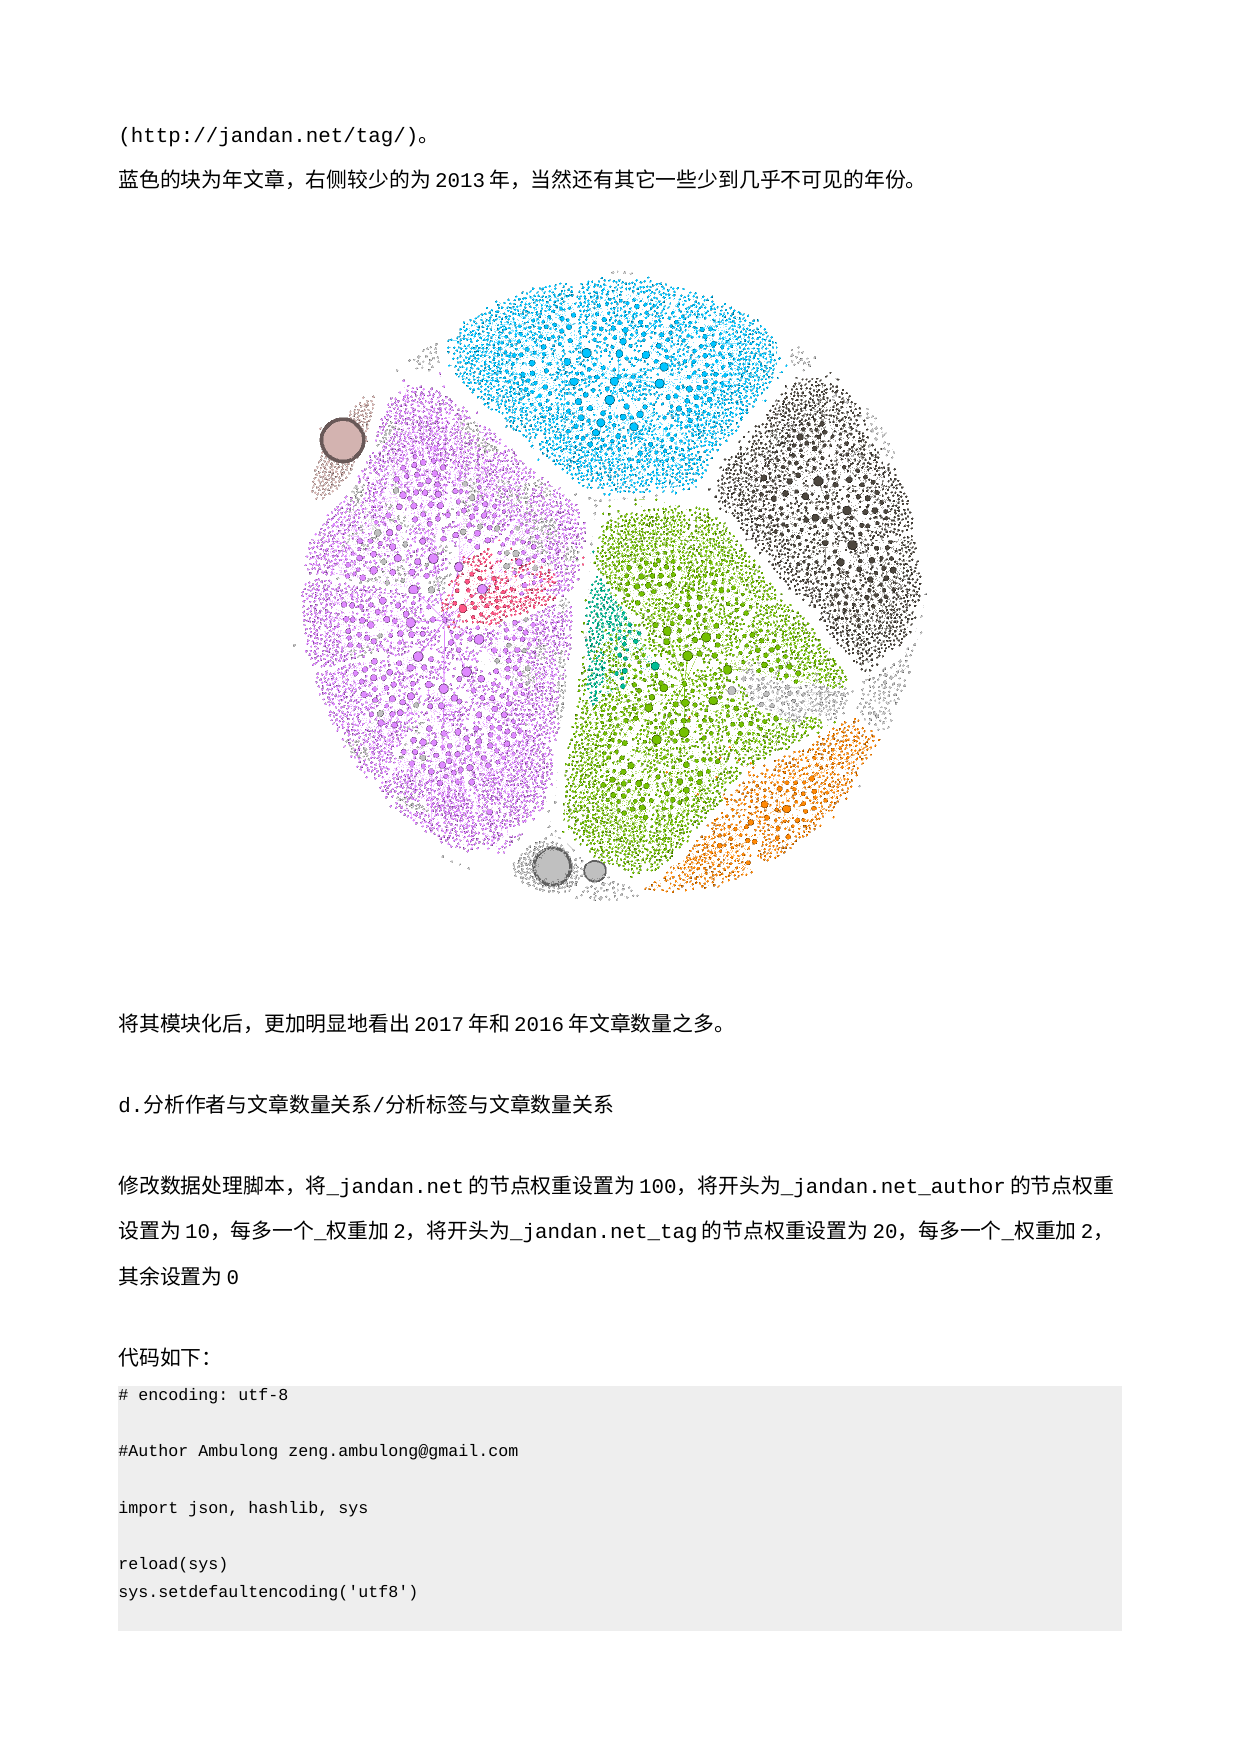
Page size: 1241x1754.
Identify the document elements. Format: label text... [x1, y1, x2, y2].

text reload(sys) [118, 1556, 1122, 1574]
text sys.setdefaultencoding('utf8') [118, 1584, 1122, 1603]
text 代码如下： [118, 1341, 1122, 1371]
text 蓝色的块为年文章，右侧较少的为2013年，当然还有其它一些少到几乎不可见的年份。 [118, 164, 1122, 194]
text (http://jandan.net/tag/)。 [118, 118, 1122, 148]
text 将其模块化后，更加明显地看出2017年和2016年文章数量之多。 [118, 1007, 1122, 1037]
text # encoding: utf-8 [118, 1386, 1122, 1405]
text #Author Ambulong zeng.ambulong@gmail.com [118, 1443, 1122, 1462]
picture [236, 244, 1004, 925]
text d.分析作者与文章数量关系/分析标签与文章数量关系 [118, 1088, 1122, 1118]
text 修改数据处理脚本，将_jandan.net的节点权重设置为100，将开头为_jandan.net_author的节点权重设置为10，每多一个_权重加2，将开头为_jandan.net_tag的节点权重设置为20，每多一个_权重加2，其余设置为0 [118, 1169, 1122, 1290]
text import json, hashlib, sys [118, 1499, 1122, 1518]
